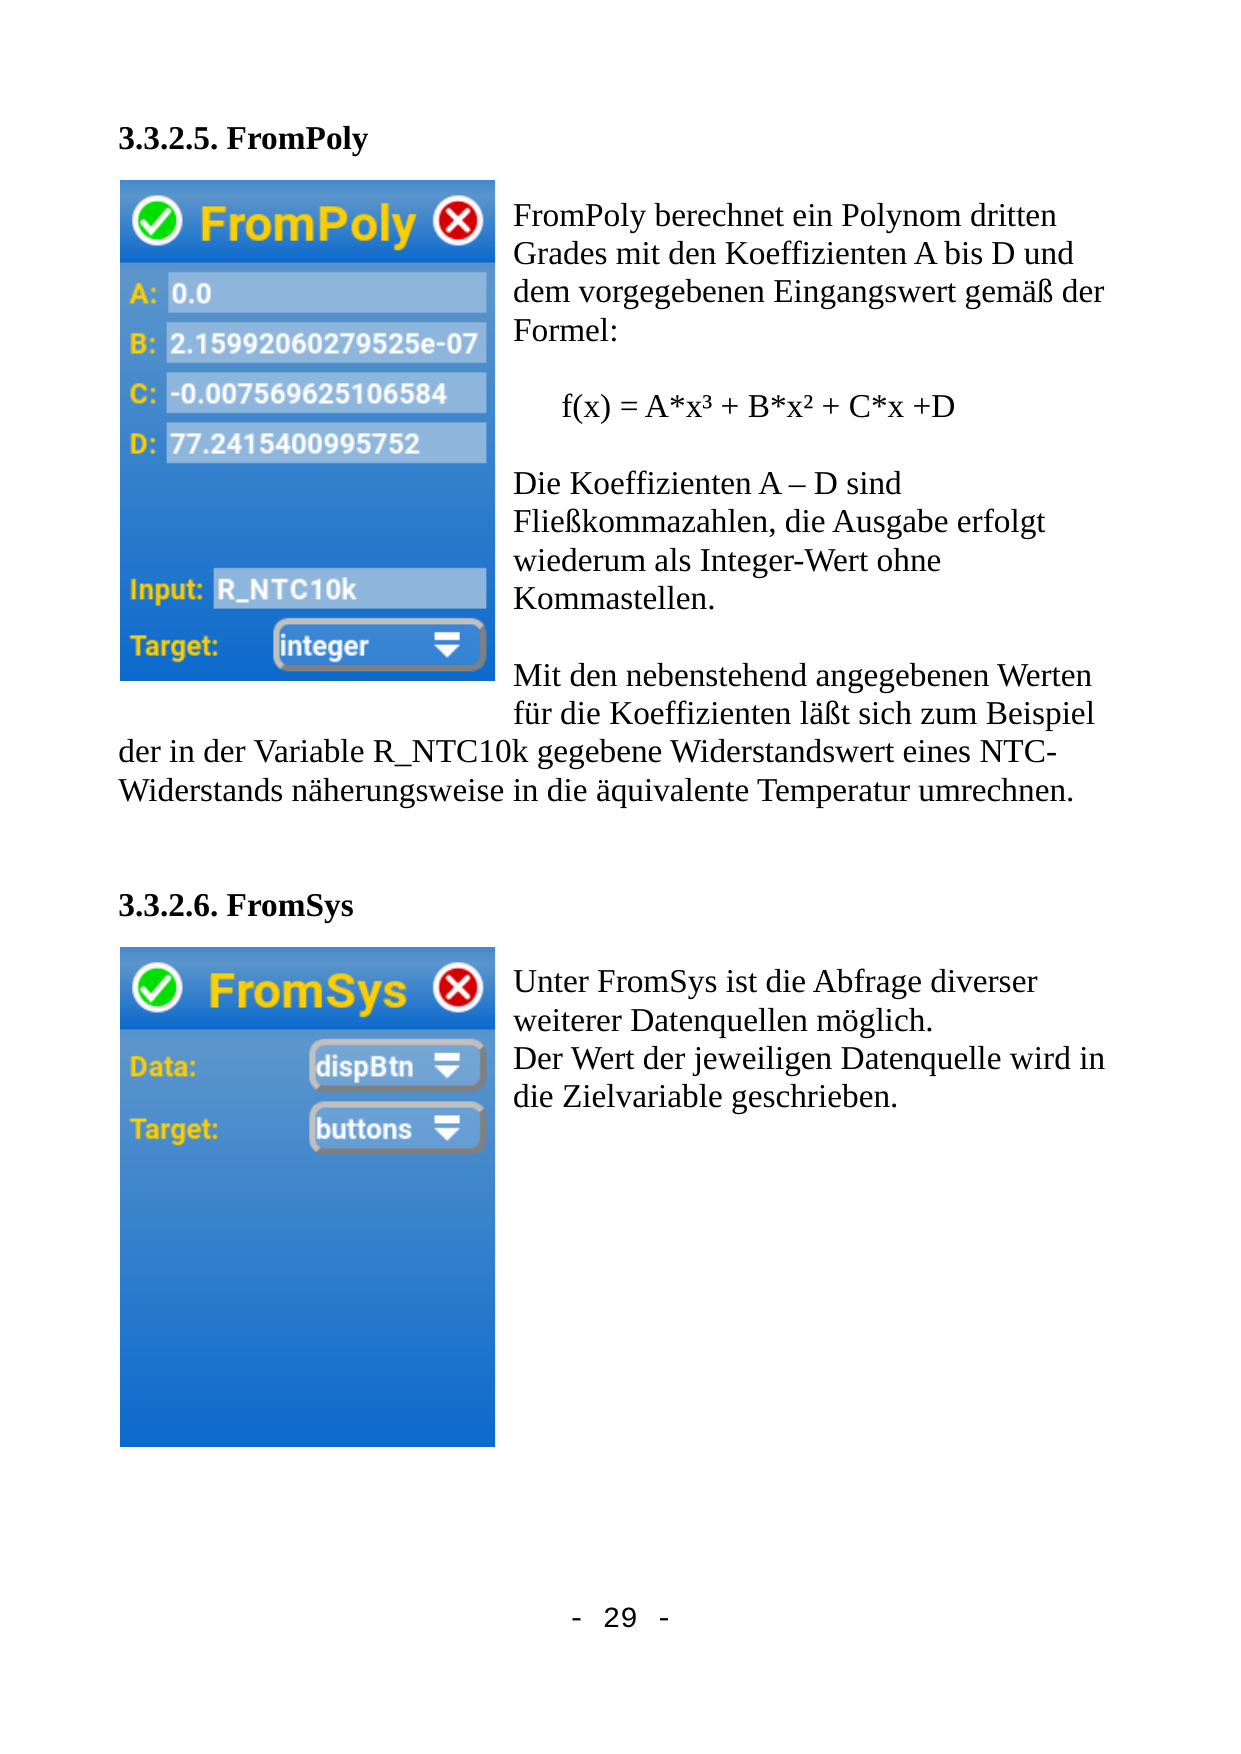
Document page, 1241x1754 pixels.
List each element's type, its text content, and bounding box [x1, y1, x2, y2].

text Die Koeffizienten A – D sind Fließkommazahlen, die Ausgabe erfolgt wiederum als Integer-Wert ohne Kommastellen. [496, 463, 1122, 616]
text Der Wert der jeweiligen Datenquelle wird in die Zielvariable geschrieben. [496, 1038, 1122, 1115]
text f(x) = A*x³ + B*x² + C*x +D [496, 386, 1122, 425]
text Mit den nebenstehend angegebenen Werten für die Koeffizienten läßt sich zum Beispiel der in der Variable R_NTC10k gegebene Widerstandswert eines NTC-Widerstands näherungsweise in die äquivalente Temperatur umrechnen. [118, 655, 1122, 808]
text FromPoly berechnet ein Polynom dritten Grades mit den Koeffizienten A bis D und dem vorgegebenen Eingangswert gemäß der Formel: [496, 195, 1122, 348]
picture [120, 947, 496, 1447]
text 3.3.2.6. FromSys [118, 885, 1122, 923]
picture [120, 180, 496, 681]
text Unter FromSys ist die Abfrage diverser weiterer Datenquellen möglich. [496, 961, 1122, 1038]
text 3.3.2.5. FromPoly [118, 118, 1122, 156]
